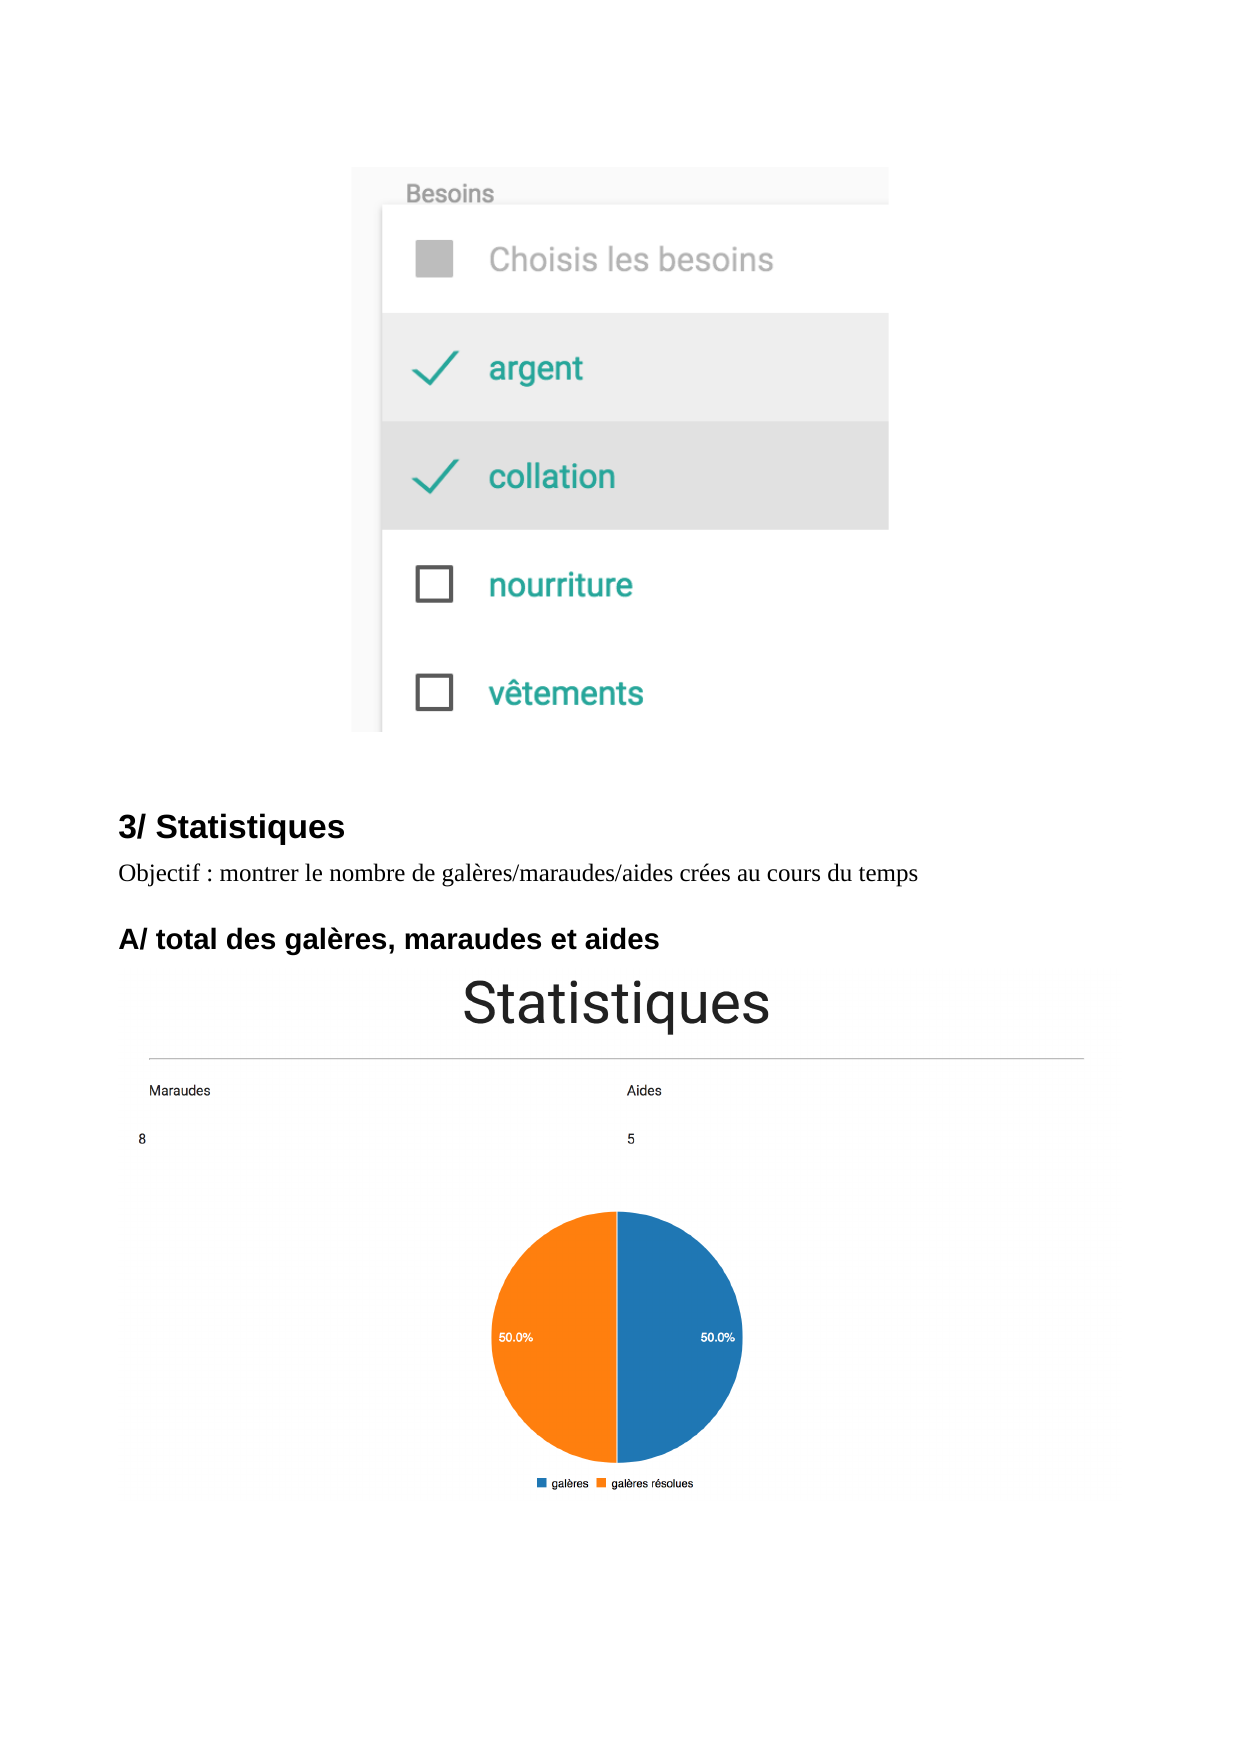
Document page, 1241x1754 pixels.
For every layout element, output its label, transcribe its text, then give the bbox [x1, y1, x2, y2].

subtitle 3/ Statistiques [118, 807, 1122, 846]
picture [118, 968, 1123, 1501]
picture [351, 167, 889, 732]
subtitle A/ total des galères, maraudes et aides [118, 922, 1122, 956]
text Objectif : montrer le nombre de galères/maraudes/aides crées au cours du temps [118, 858, 1122, 887]
